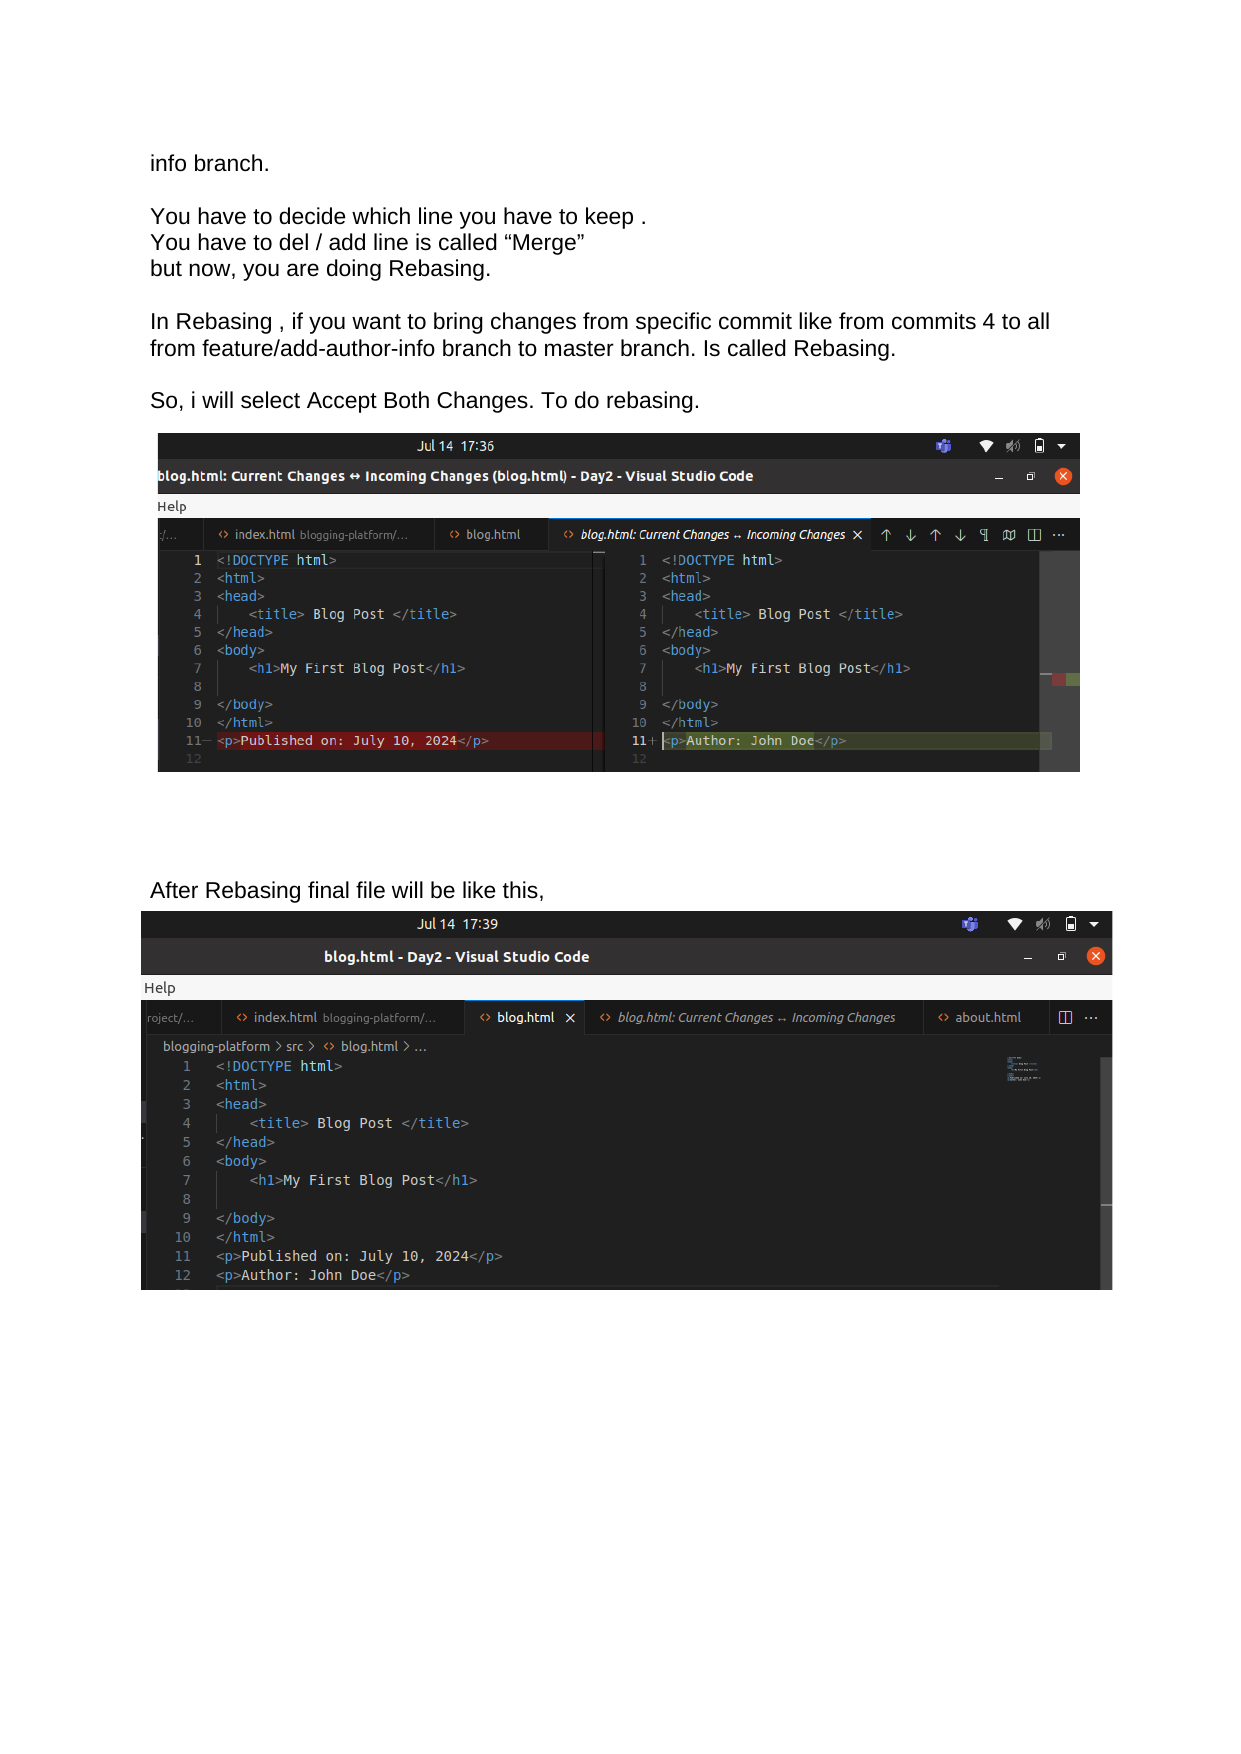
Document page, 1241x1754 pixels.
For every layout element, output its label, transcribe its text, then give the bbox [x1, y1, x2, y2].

text So, i will select Accept Both Changes. To do rebasing. [150, 387, 1090, 413]
text In Rebasing , if you want to bring changes from specific commit like from commits 4 to all from feature/add-author-info branch to master branch. Is called Rebasing. [150, 308, 1090, 361]
text info branch. [150, 150, 1090, 176]
picture [157, 433, 1080, 772]
picture [141, 911, 1113, 1290]
text You have to decide which line you have to keep . You have to del / add line is called “Merge” [150, 203, 1090, 255]
text but now, you are doing Rebasing. [150, 255, 1090, 282]
text After Rebasing final file will be like this, [150, 877, 1090, 904]
